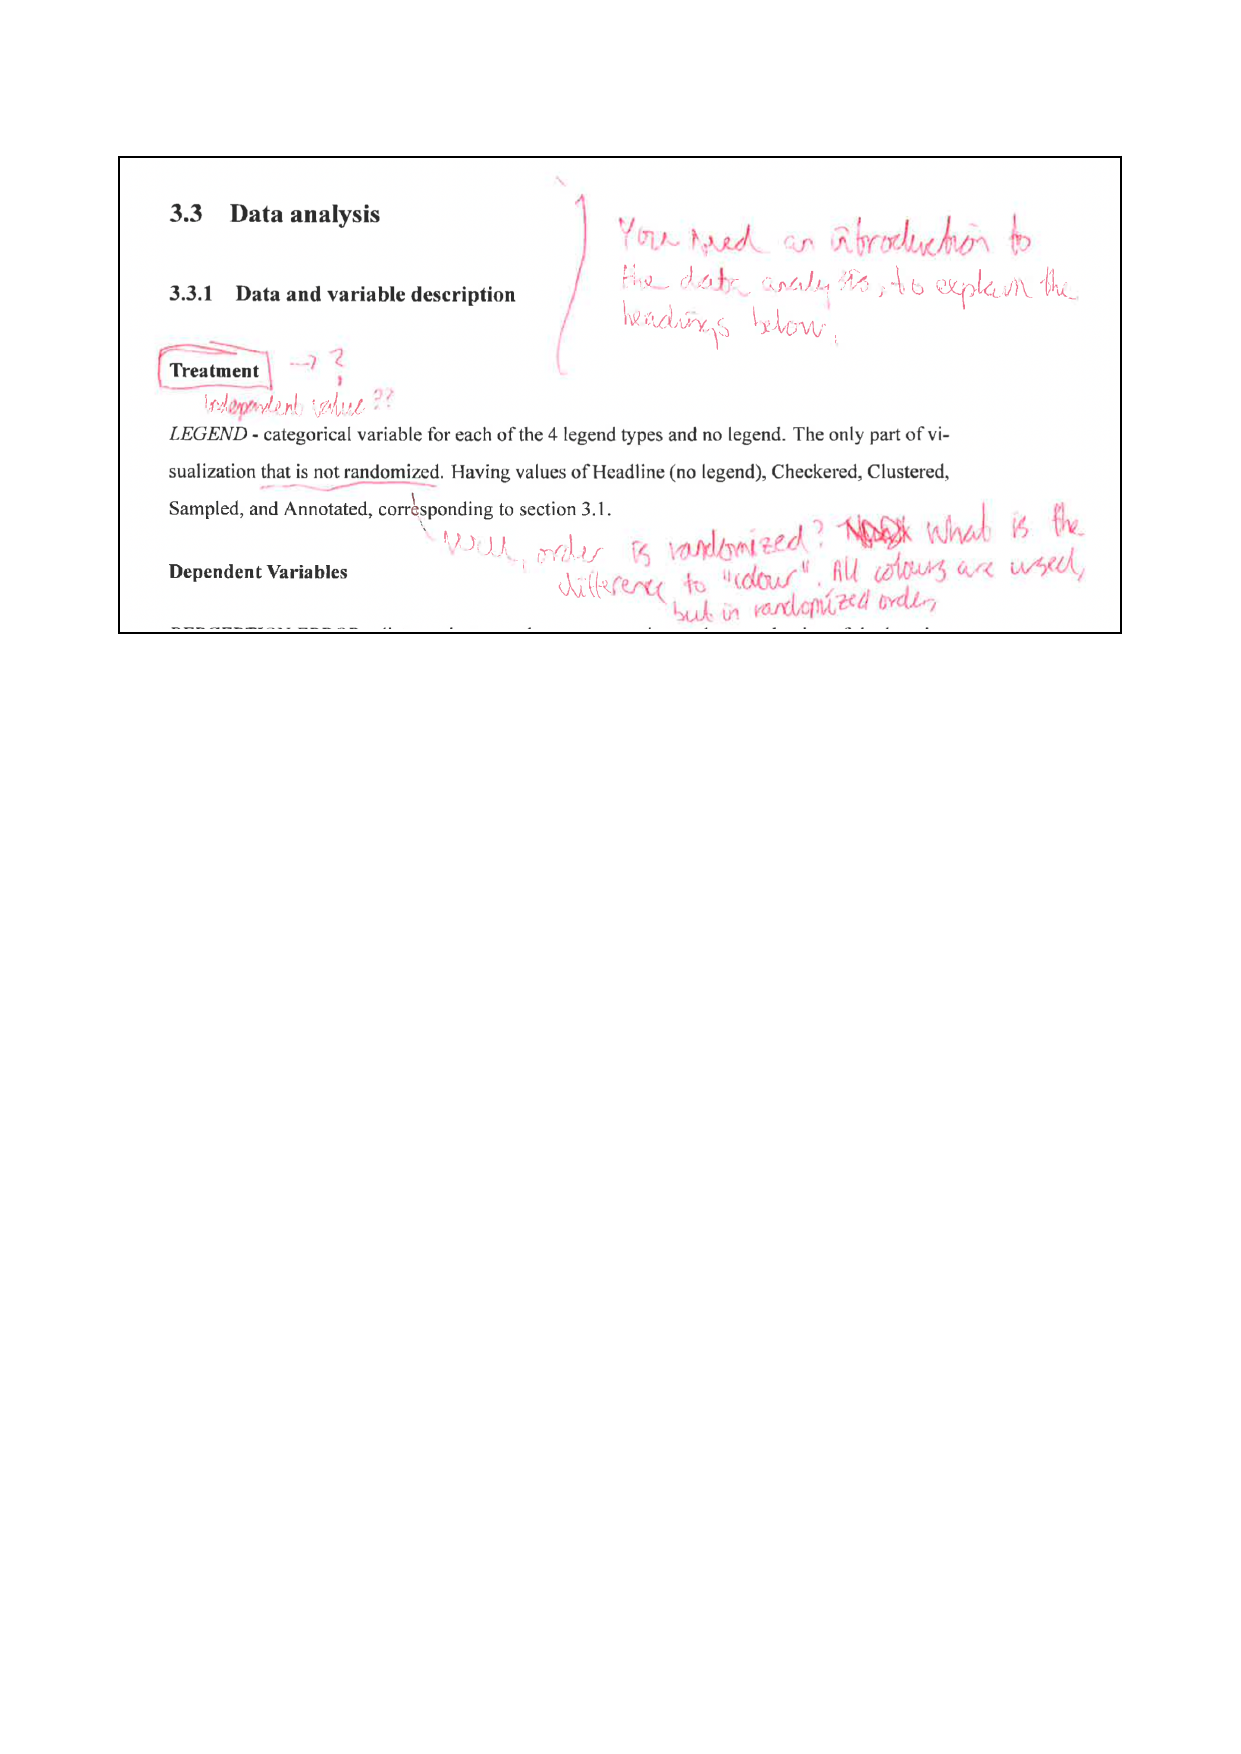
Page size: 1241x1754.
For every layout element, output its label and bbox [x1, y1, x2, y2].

picture [123, 160, 1118, 629]
